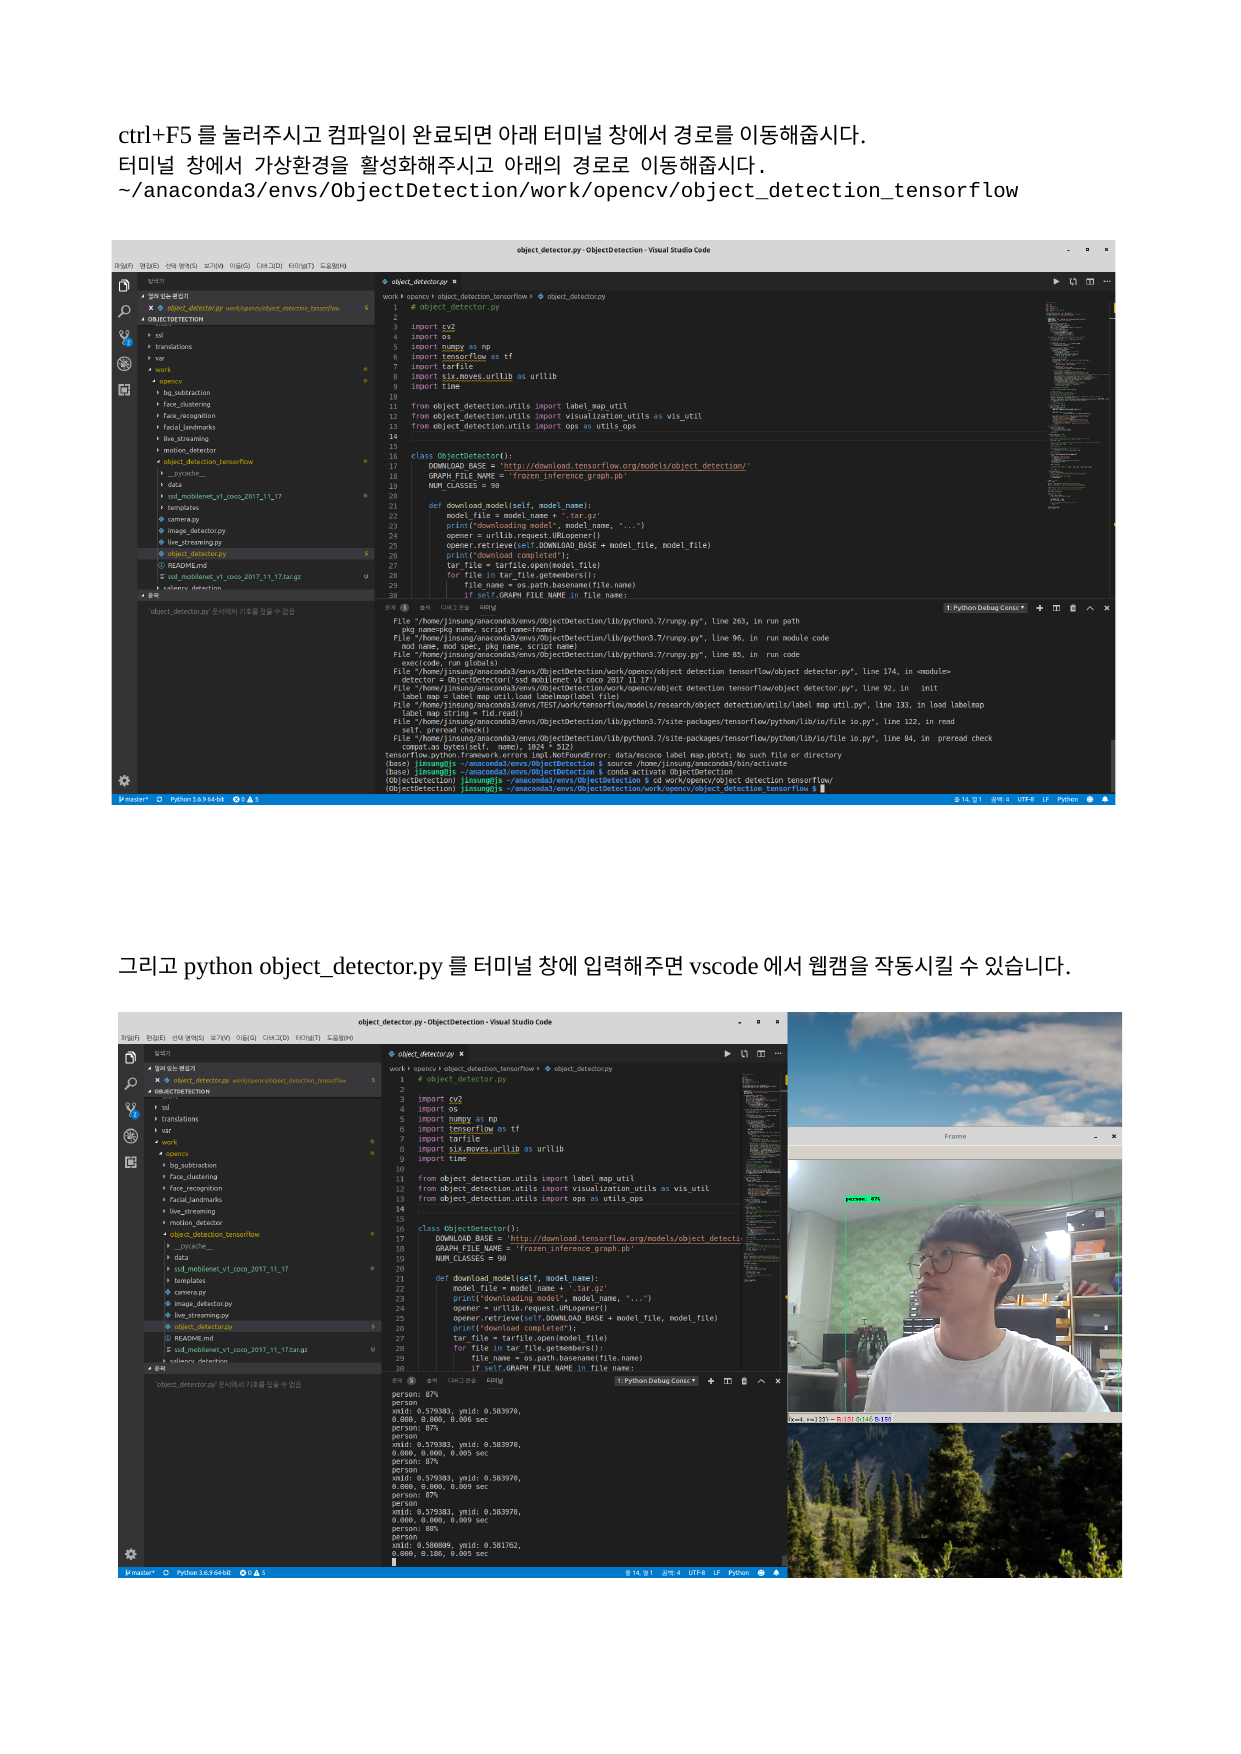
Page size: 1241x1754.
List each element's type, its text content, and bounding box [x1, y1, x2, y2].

picture [118, 1012, 1123, 1578]
text ctrl+F5를 눌러주시고 컴파일이 완료되면 아래 터미널 창에서 경로를 이동해줍시다. [118, 118, 1122, 150]
picture [111, 240, 1116, 805]
text 터미널 창에서 가상환경을 활성화해주시고 아래의 경로로 이동해줍시다. [118, 150, 1122, 180]
text ~/anaconda3/envs/ObjectDetection/work/opencv/object_detection_tensorflow [118, 180, 1122, 204]
text 그리고 python object_detector.py를 터미널 창에 입력해주면 vscode에서 웹캠을 작동시킬 수 있습니다. [118, 949, 1122, 980]
